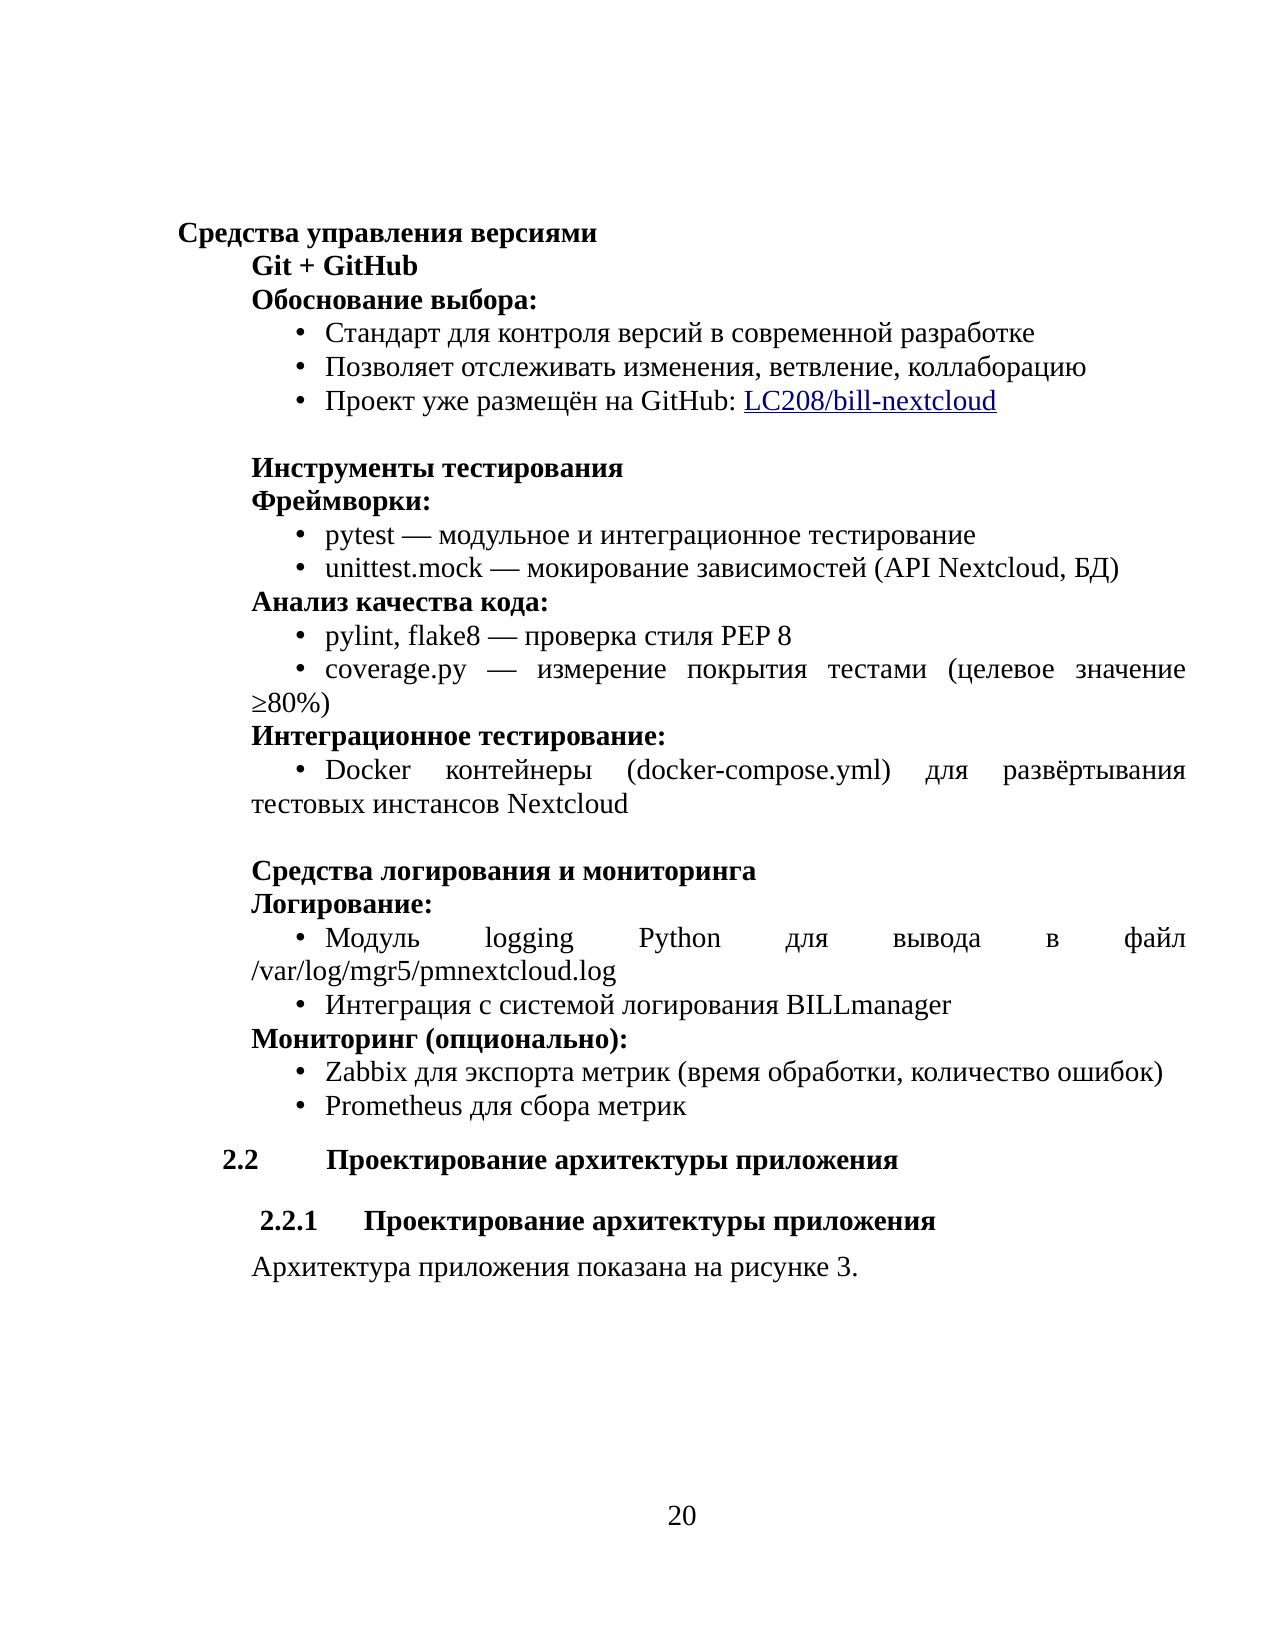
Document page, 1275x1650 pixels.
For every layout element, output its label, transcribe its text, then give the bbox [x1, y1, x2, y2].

text Git + GitHub [177, 248, 1186, 282]
text Обоснование выбора: [177, 282, 1186, 315]
list pytest — модульное и интеграционное тестирование [222, 517, 1186, 551]
list pylint, flake8 — проверка стиля PEP 8 [222, 618, 1186, 651]
text Анализ качества кода: [177, 584, 1186, 618]
list Интеграция с системой логирования BILLmanager [222, 987, 1186, 1021]
list Prometheus для сбора метрик [222, 1088, 1186, 1122]
list Zabbix для экспорта метрик (время обработки, количество ошибок) [222, 1054, 1186, 1088]
subtitle Проектирование архитектуры приложения [252, 1203, 1186, 1237]
list Позволяет отслеживать изменения, ветвление, коллаборацию [222, 349, 1186, 383]
list Модуль logging Python для вывода в файл /var/log/mgr5/pmnextcloud.log [222, 920, 1186, 987]
text Фреймворки: [177, 483, 1186, 517]
subtitle Проектирование архитектуры приложения [215, 1142, 1186, 1176]
text Интеграционное тестирование: [177, 718, 1186, 752]
list Docker контейнеры (docker-compose.yml) для развёртывания тестовых инстансов Nextcloud [222, 752, 1186, 819]
text Инструменты тестирования [177, 450, 1186, 483]
list coverage.py — измерение покрытия тестами (целевое значение ≥80%) [222, 651, 1186, 718]
list Проект уже размещён на GitHub: LC208/bill-nextcloud [222, 383, 1186, 416]
list unittest.mock — мокирование зависимостей (API Nextcloud, БД) [222, 551, 1186, 584]
text Логирование: [177, 886, 1186, 920]
text Средства управления версиями [177, 215, 1186, 248]
text Архитектура приложения показана на рисунке 3. [177, 1249, 1186, 1283]
text Мониторинг (опционально): [177, 1021, 1186, 1054]
text Средства логирования и мониторинга [177, 853, 1186, 886]
list Стандарт для контроля версий в современной разработке [222, 315, 1186, 349]
